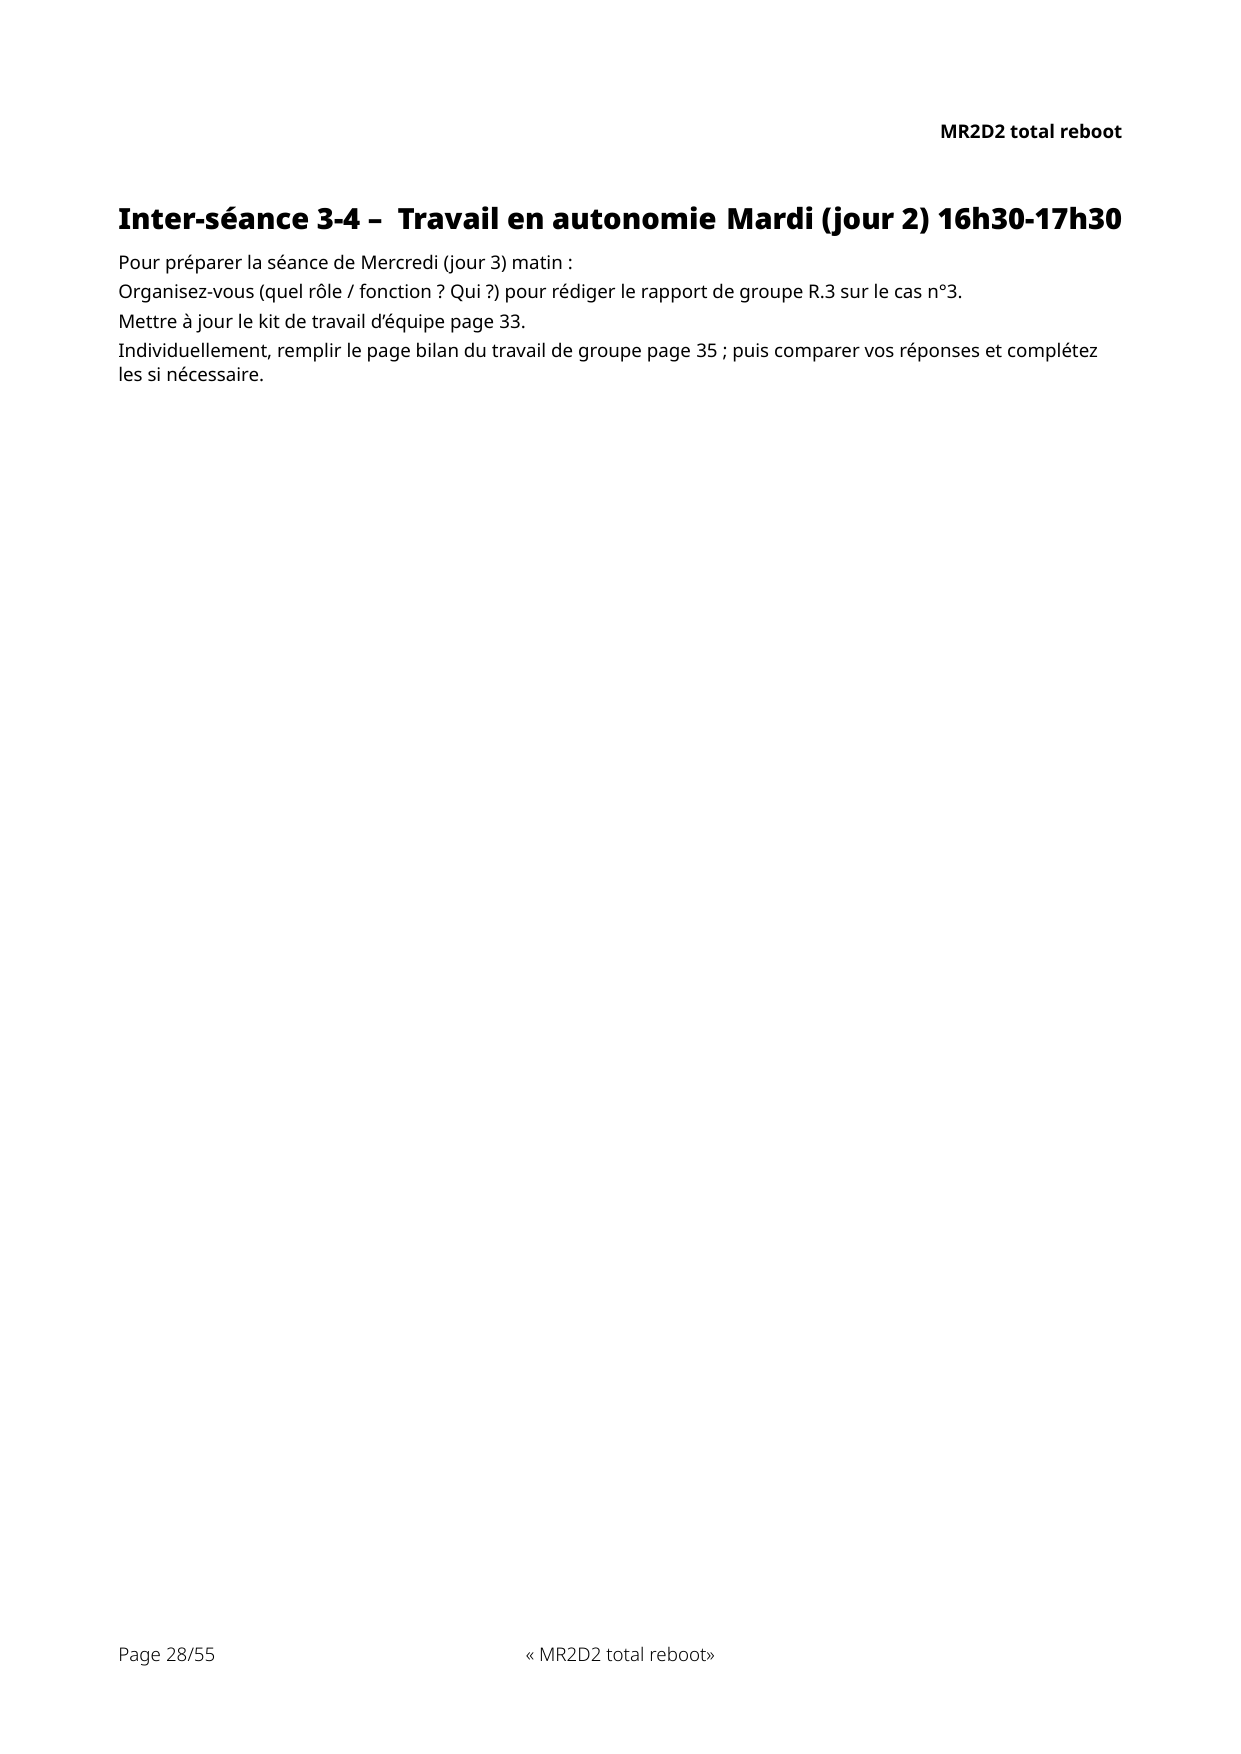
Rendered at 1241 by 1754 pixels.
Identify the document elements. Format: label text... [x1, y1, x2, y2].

text Organisez-vous (quel rôle / fonction ? Qui ?) pour rédiger le rapport de groupe R.3 sur le cas n°3. [118, 280, 1122, 303]
text Pour préparer la séance de Mercredi (jour 3) matin : [118, 250, 1122, 274]
text Individuellement, remplir le page bilan du travail de groupe page 34 ; puis comparer vos réponses et complétez les si nécessaire. [118, 339, 1122, 386]
text Mettre à jour le kit de travail d’équipe page 32. [118, 309, 1122, 333]
subtitle Inter-séance 3-4 – Travail en autonomie Mardi (jour 2) 16h30-17h30 [118, 198, 1122, 238]
